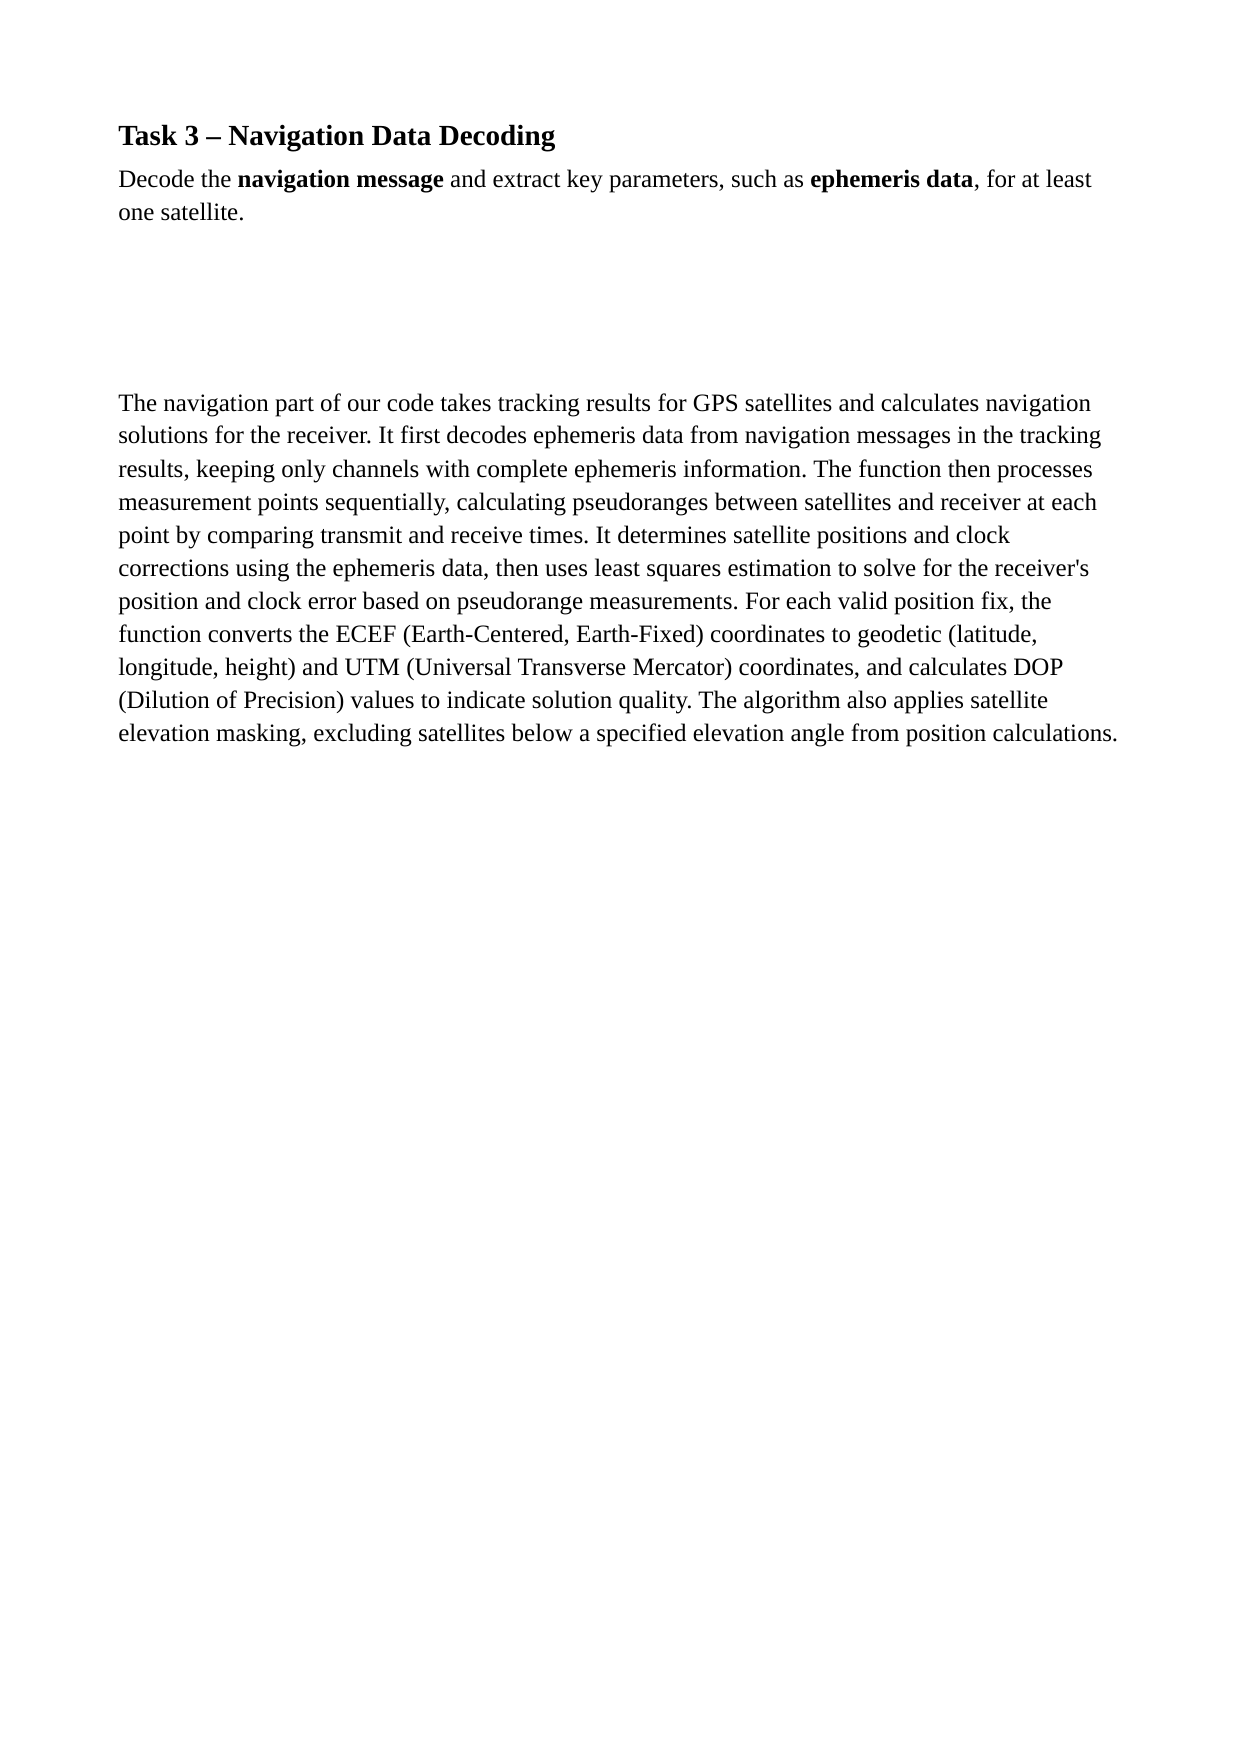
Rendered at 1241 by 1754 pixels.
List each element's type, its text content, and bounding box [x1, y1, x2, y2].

subtitle Task 3 – Navigation Data Decoding [118, 118, 1122, 152]
text Decode the navigation message and extract key parameters, such as ephemeris data, for at least one satellite. [118, 164, 1122, 226]
text The navigation part of our code takes tracking results for GPS satellites and calculates navigation solutions for the receiver. It first decodes ephemeris data from navigation messages in the tracking results, keeping only channels with complete ephemeris information. The function then processes measurement points sequentially, calculating pseudoranges between satellites and receiver at each point by comparing transmit and receive times. It determines satellite positions and clock corrections using the ephemeris data, then uses least squares estimation to solve for the receiver's position and clock error based on pseudorange measurements. For each valid position fix, the function converts the ECEF (Earth-Centered, Earth-Fixed) coordinates to geodetic (latitude, longitude, height) and UTM (Universal Transverse Mercator) coordinates, and calculates DOP (Dilution of Precision) values to indicate solution quality. The algorithm also applies satellite elevation masking, excluding satellites below a specified elevation angle from position calculations. [118, 388, 1122, 747]
